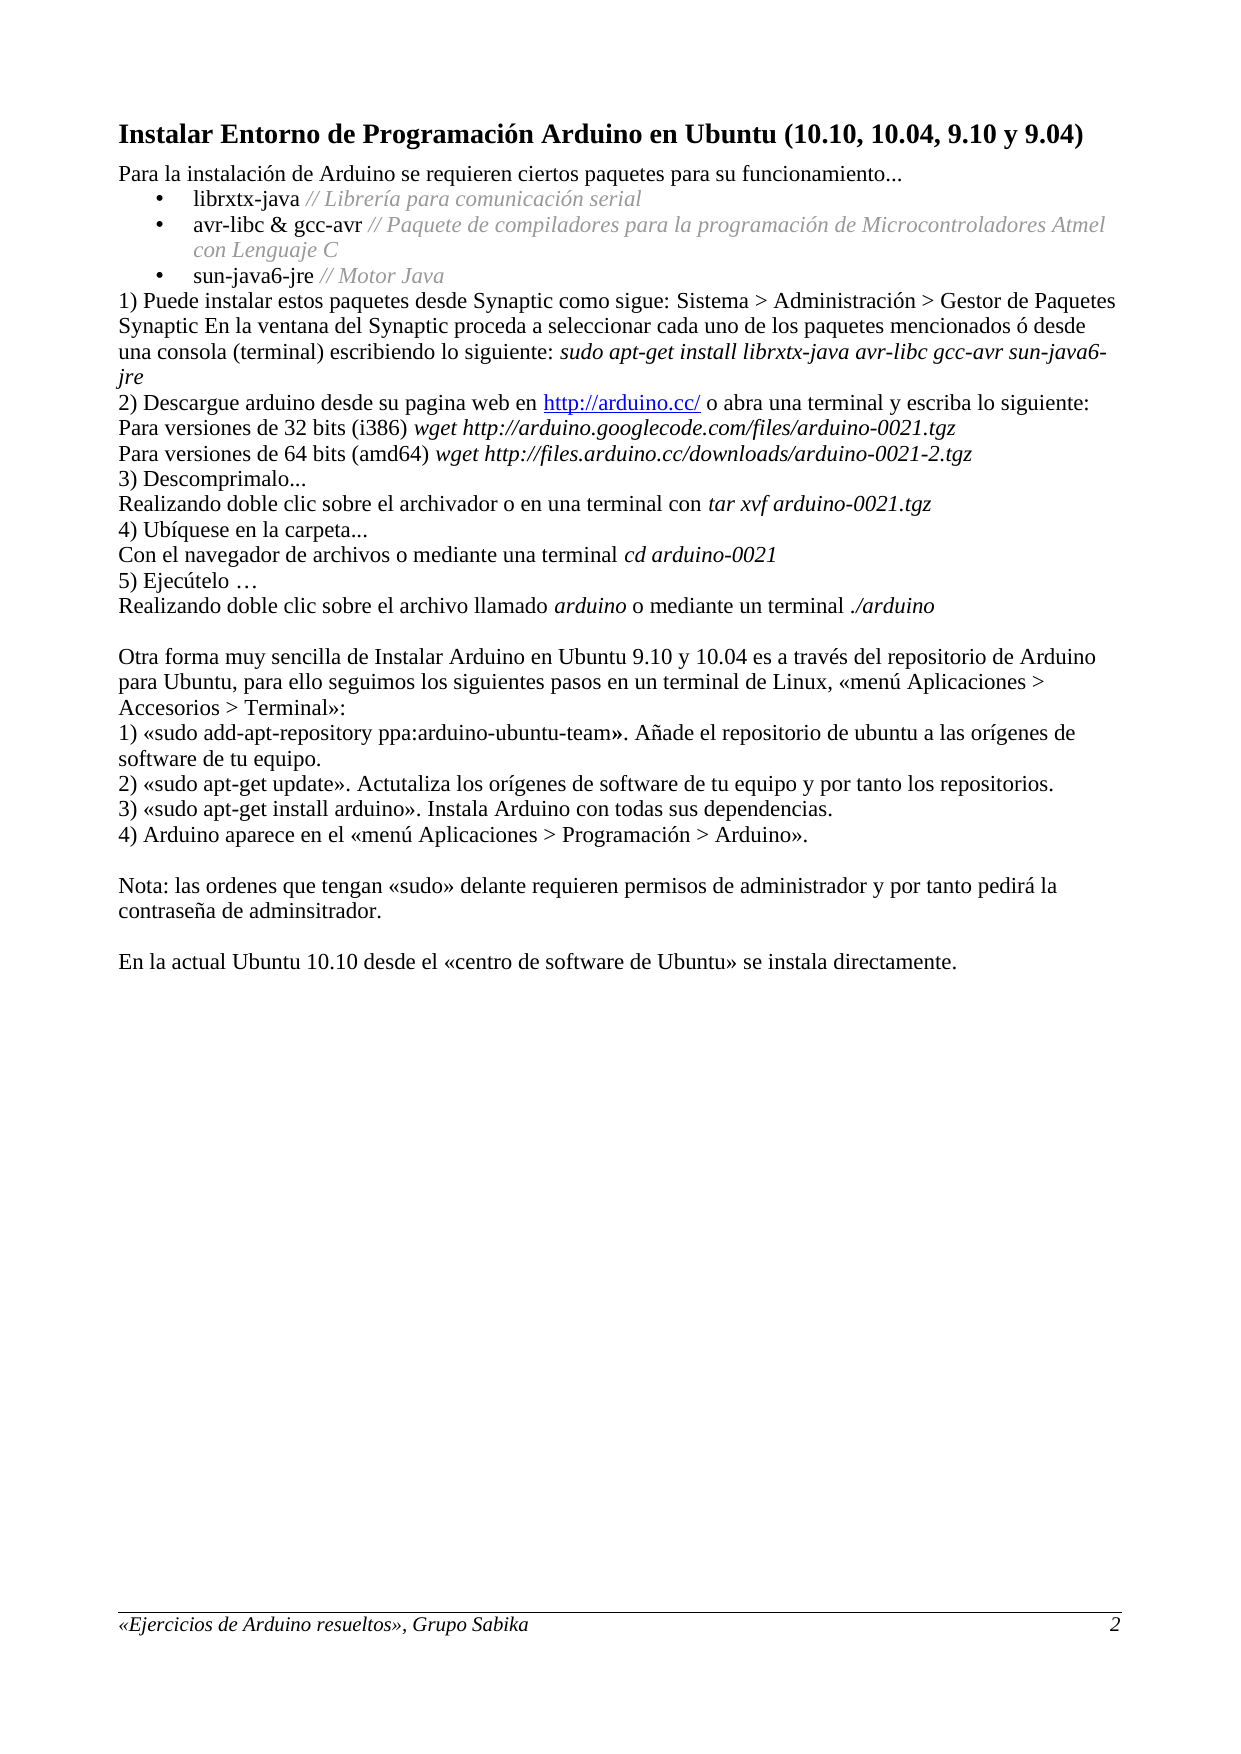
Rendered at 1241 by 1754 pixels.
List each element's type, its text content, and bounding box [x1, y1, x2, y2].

text Realizando doble clic sobre el archivador o en una terminal con tar xvf arduino-0021.tgz [934, 491, 1122, 517]
text En la actual Ubuntu 10.10 desde el «centro de software de Ubuntu» se instala directamente. [958, 949, 1122, 974]
text Nota: las ordenes que tengan «sudo» delante requieren permisos de administrador y por tanto pedirá la contraseña de adminsitrador. [382, 873, 1122, 923]
list librxtx-java // Librería para comunicación serial [644, 186, 1122, 212]
text 1) Puede instalar estos paquetes desde Synaptic como sigue: Sistema > Administración > Gestor de Paquetes Synaptic En la ventana del Synaptic proceda a seleccionar cada uno de los paquetes mencionados ó desde una consola (terminal) escribiendo lo siguiente: sudo apt-get install librxtx-java avr-libc gcc-avr sun-java6-jre [118, 313, 1122, 390]
text Para versiones de 32 bits (i386) wget http://arduino.googlecode.com/files/arduino-0021.tgz [958, 415, 1122, 441]
text 5) Ejecútelo … [258, 568, 1122, 593]
text Realizando doble clic sobre el archivo llamado arduino o mediante un terminal ./arduino [937, 593, 1122, 618]
text 3) «sudo apt-get install arduino». Instala Arduino con todas sus dependencias. [834, 796, 1122, 822]
text Con el navegador de archivos o mediante una terminal cd arduino-0021 [780, 542, 1122, 568]
text 4) Arduino aparece en el «menú Aplicaciones > Programación > Arduino». [809, 822, 1122, 847]
list avr-libc & gcc-avr // Paquete de compiladores para la programación de Microcontroladores Atmel con Lenguaje C [340, 212, 1122, 263]
text Para versiones de 64 bits (amd64) wget http://files.arduino.cc/downloads/arduino-0021-2.tgz [974, 441, 1122, 466]
text Otra forma muy sencilla de Instalar Arduino en Ubuntu 9.10 y 10.04 es a través del repositorio de Arduino para Ubuntu, para ello seguimos los siguientes pasos en un terminal de Linux, «menú Aplicaciones > Accesorios > Terminal»: [346, 644, 1122, 720]
list sun-java6-jre // Motor Java [156, 263, 193, 288]
text 4) Ubíquese en la carpeta... [368, 517, 1122, 542]
text 3) Descomprimalo... [307, 466, 1122, 491]
text 1) «sudo add-apt-repository ppa:arduino-ubuntu-team». Añade el repositorio de ubuntu a las orígenes de software de tu equipo. [118, 720, 1122, 771]
text Para la instalación de Arduino se requieren ciertos paquetes para su funcionamiento... [903, 161, 1122, 186]
list sun-java6-jre // Motor Java [447, 263, 1122, 288]
